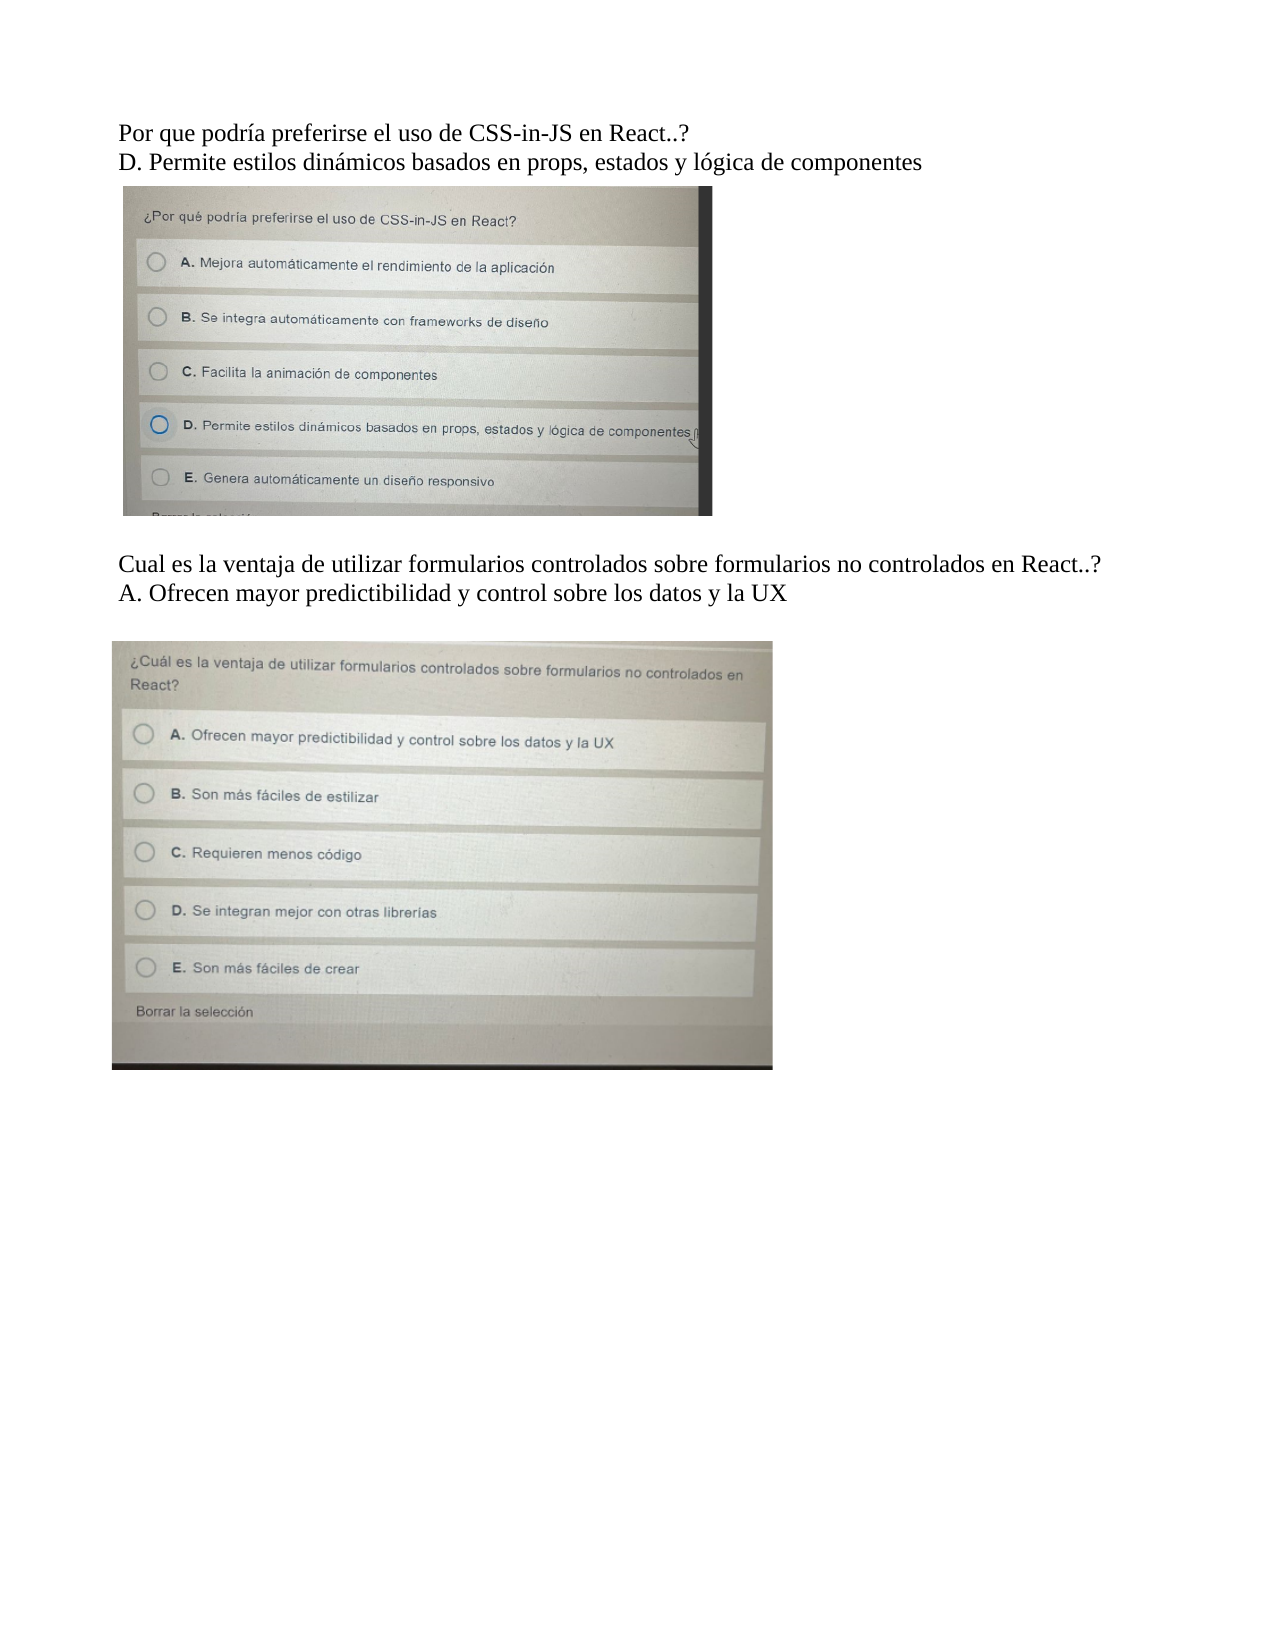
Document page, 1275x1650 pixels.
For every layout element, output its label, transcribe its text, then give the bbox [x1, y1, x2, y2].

text A. Ofrecen mayor predictibilidad y control sobre los datos y la UX [118, 578, 1157, 607]
text Cual es la ventaja de utilizar formularios controlados sobre formularios no controlados en React..? [118, 549, 1157, 578]
text D. Permite estilos dinámicos basados en props, estados y lógica de componentes [118, 147, 1157, 176]
text Por que podría preferirse el uso de CSS-in-JS en React..? [118, 118, 1157, 147]
picture [123, 186, 713, 516]
picture [111, 641, 773, 1070]
